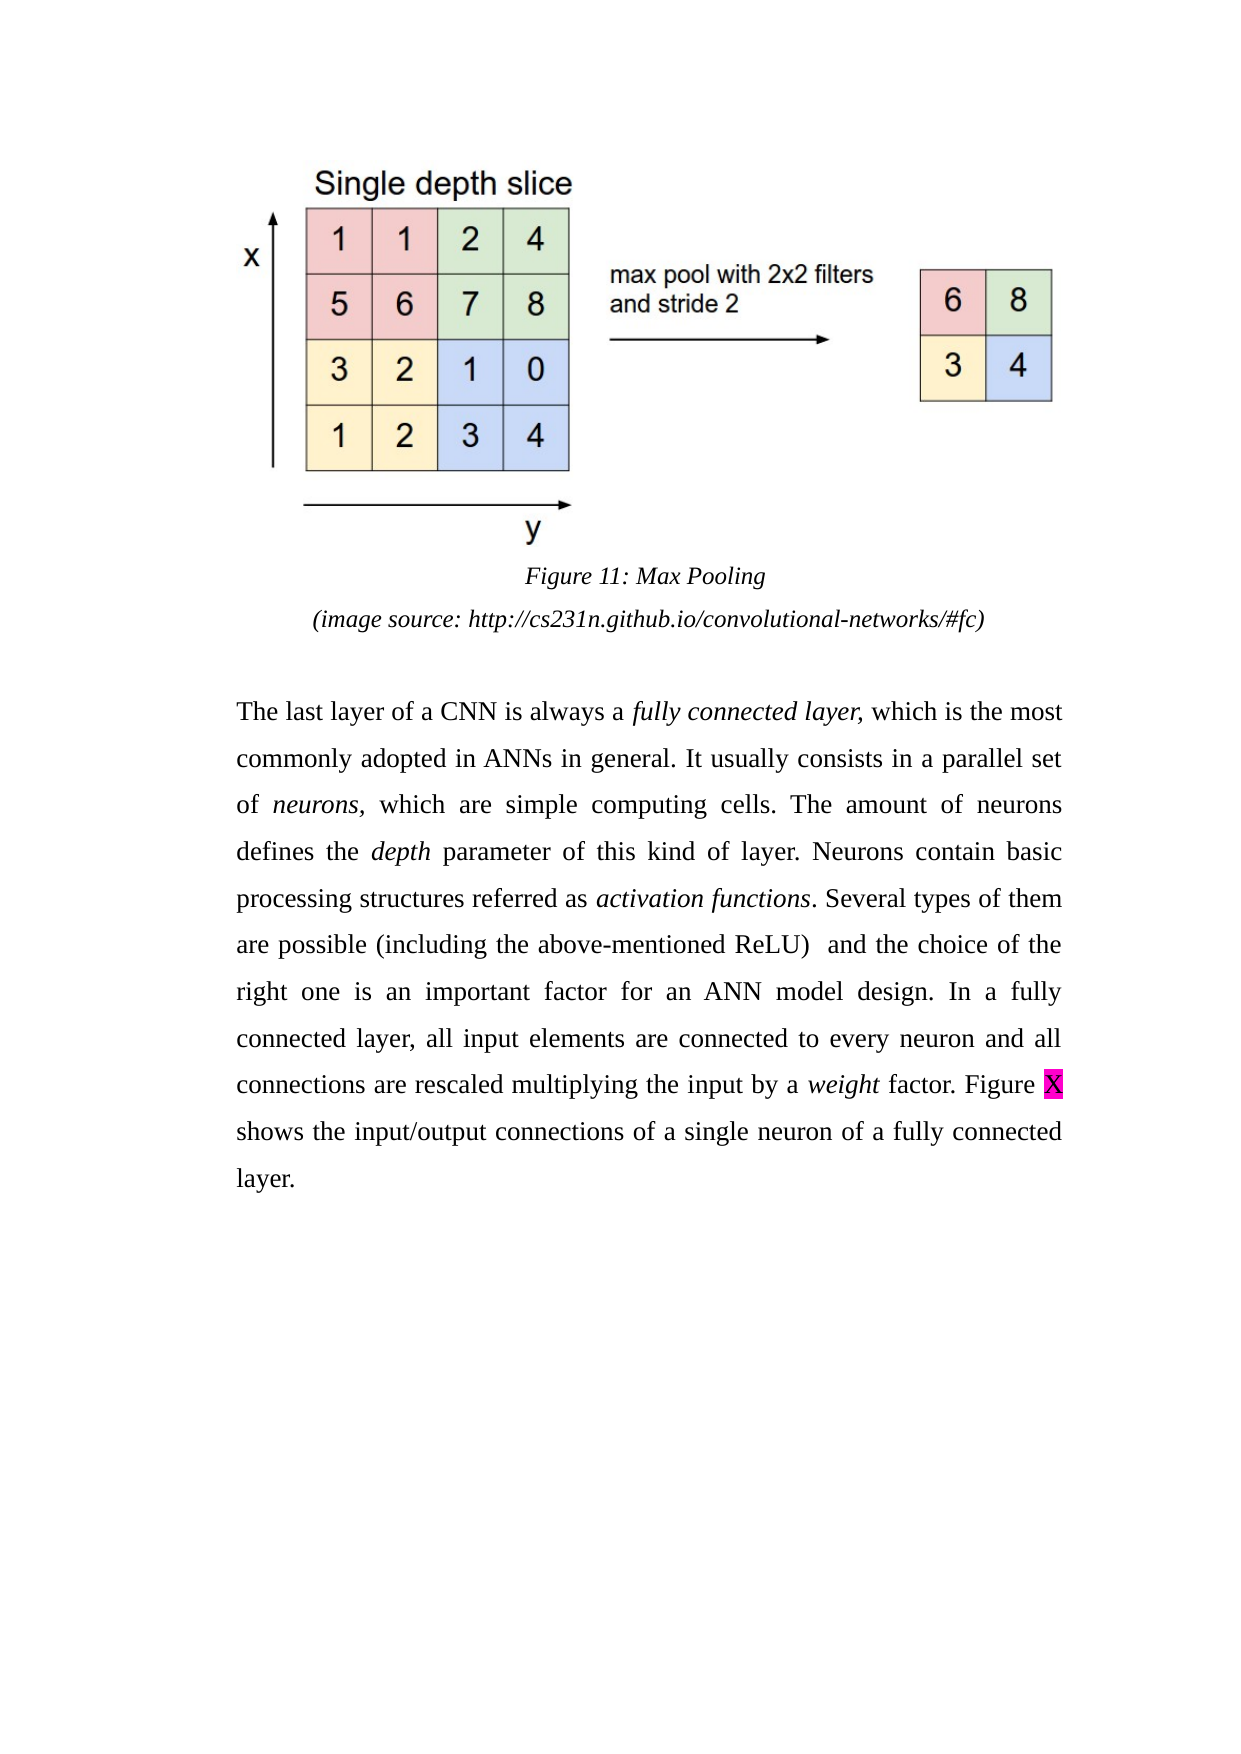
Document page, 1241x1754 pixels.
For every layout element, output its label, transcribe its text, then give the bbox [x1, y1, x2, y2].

text Figure 11: Max Pooling (image source: http://cs231n.github.io/convolutional-networks/#fc) [236, 547, 1063, 633]
text The last layer of a CNN is always a fully connected layer, which is the most commonly adopted in ANNs in general. It usually consists in a parallel set of neurons, which are simple computing cells. The amount of neurons defines the depth parameter of this kind of layer. Neurons contain basic processing structures referred as activation functions. Several types of them are possible (including the above-mentioned ReLU) and the choice of the right one is an important factor for an ANN model design. In a fully connected layer, all input elements are connected to every neuron and all connections are rescaled multiplying the input by a weight factor. Figure X shows the input/output connections of a single neuron of a fully connected layer. [236, 695, 1063, 1193]
picture [236, 160, 1063, 547]
